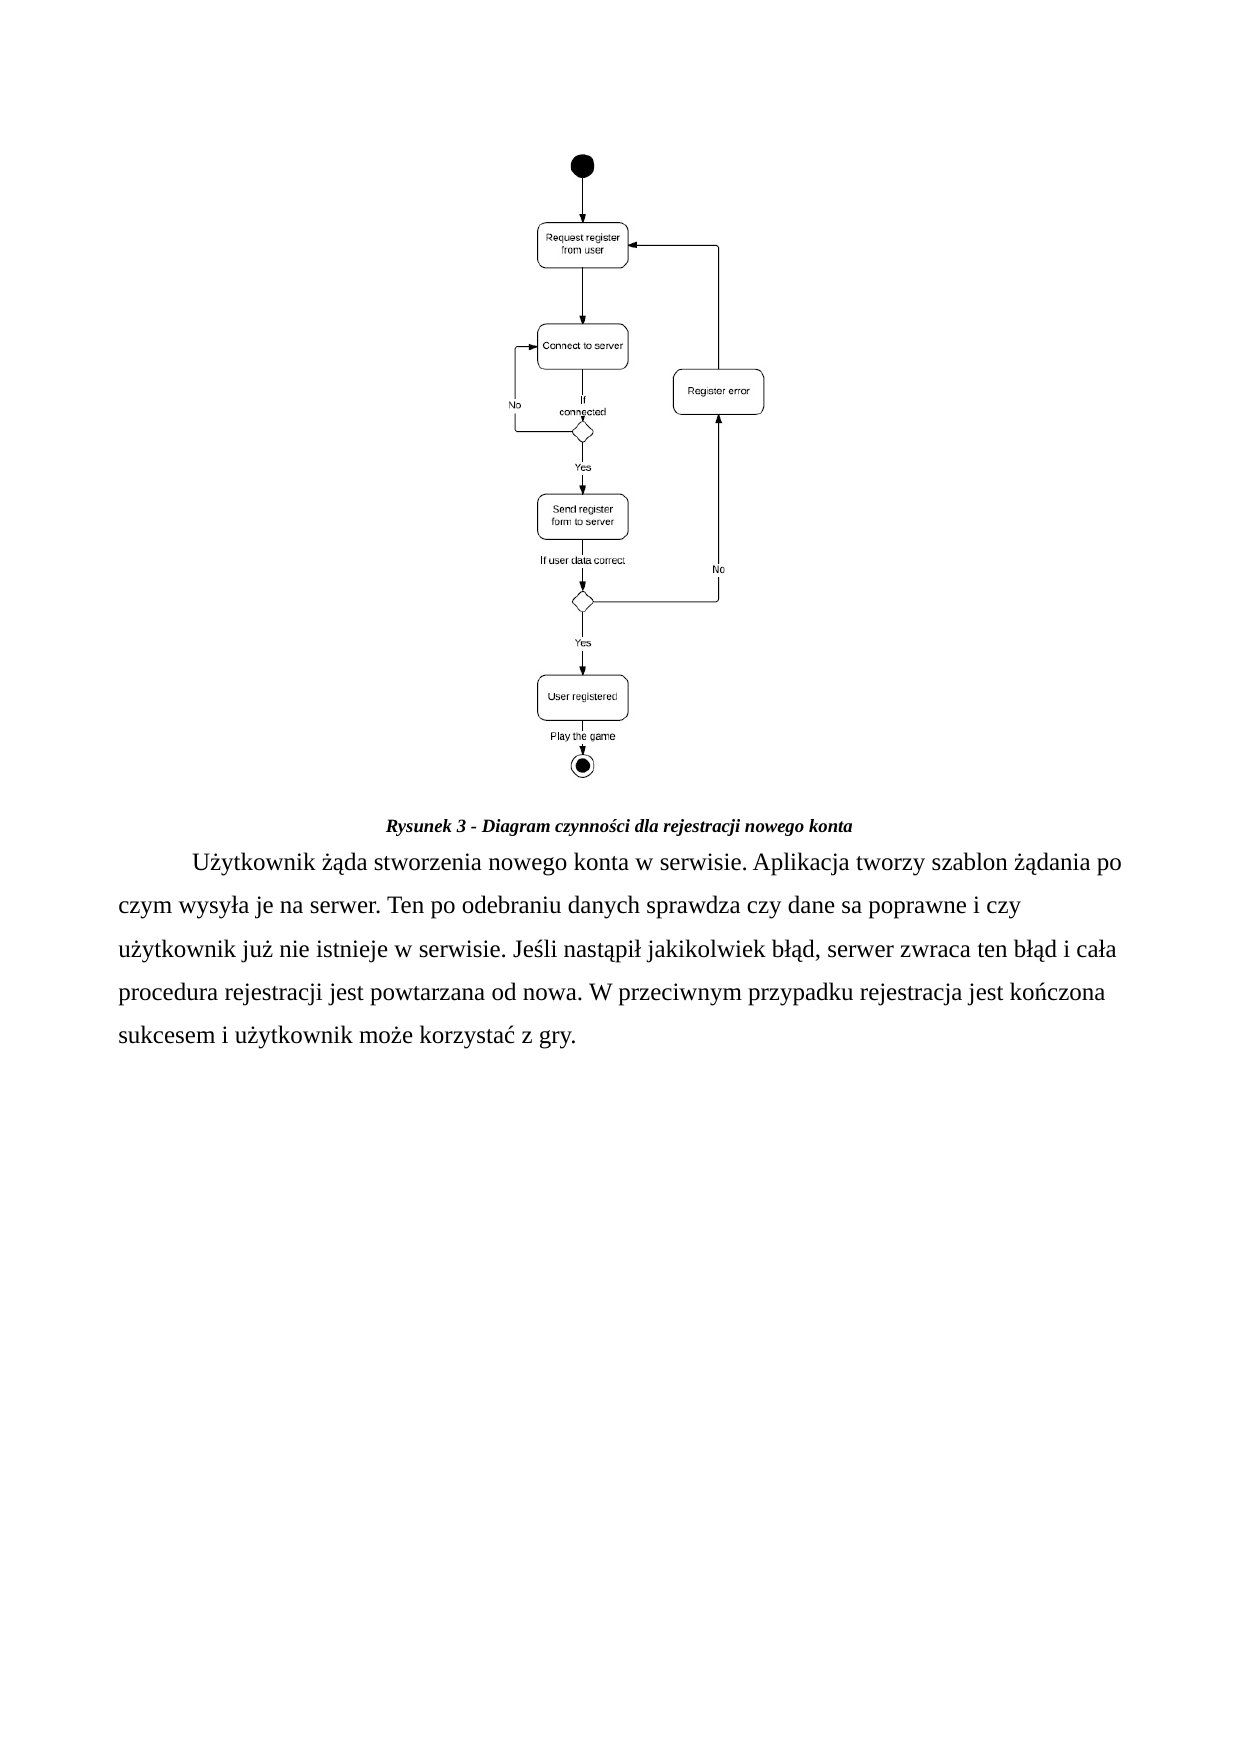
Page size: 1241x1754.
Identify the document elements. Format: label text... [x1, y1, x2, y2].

text Rysunek 3 - Diagram czynności dla rejestracji nowego konta [118, 815, 1122, 837]
text Użytkownik żąda stworzenia nowego konta w serwisie. Aplikacja tworzy szablon żądania po czym wysyła je na serwer. Ten po odebraniu danych sprawdza czy dane sa poprawne i czy użytkownik już nie istnieje w serwisie. Jeśli nastąpił jakikolwiek błąd, serwer zwraca ten błąd i cała procedura rejestracji jest powtarzana od nowa. W przeciwnym przypadku rejestracja jest kończona sukcesem i użytkownik może korzystać z gry. [118, 847, 1122, 1049]
picture [471, 118, 769, 801]
